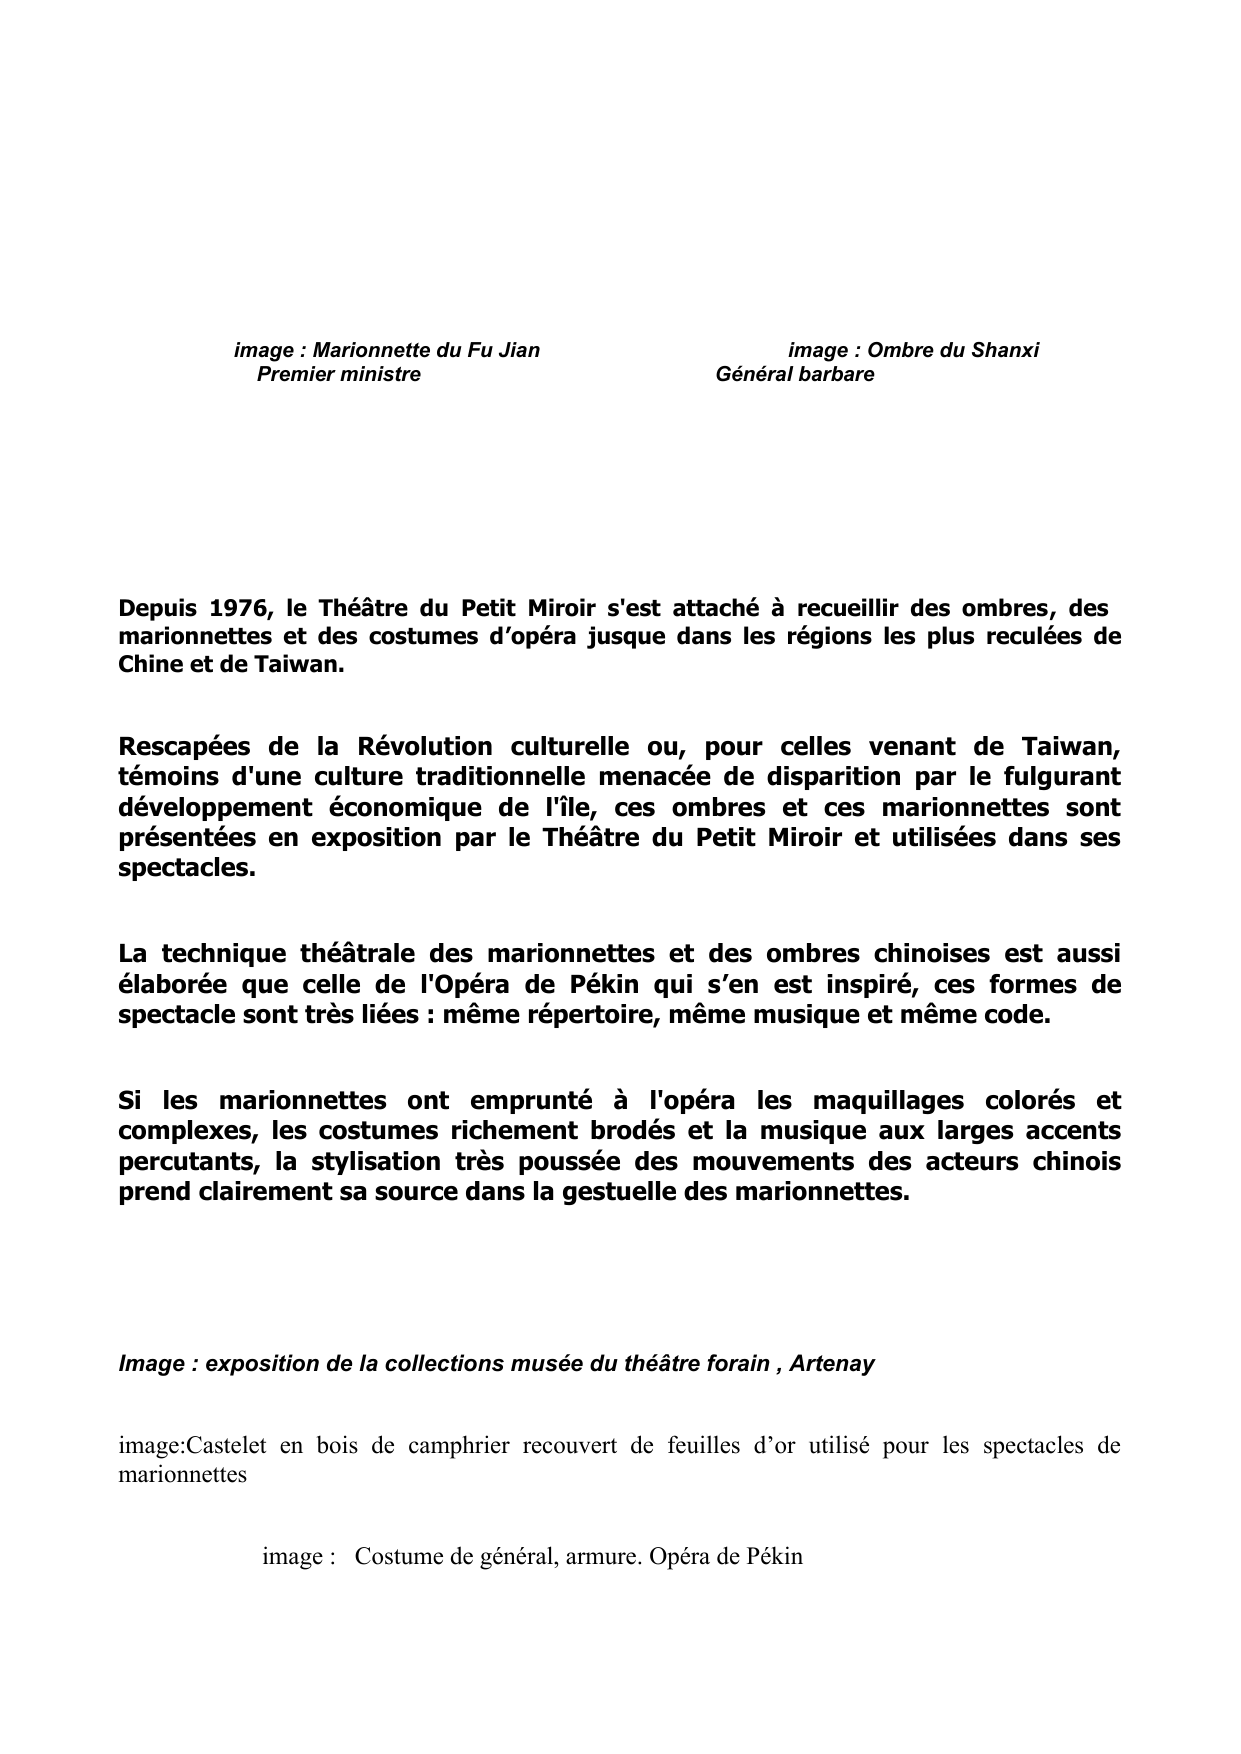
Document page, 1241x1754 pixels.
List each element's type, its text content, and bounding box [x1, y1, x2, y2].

text image : Marionnette du Fu Jian image : Ombre du Shanxi [118, 338, 1122, 362]
text La technique théâtrale des marionnettes et des ombres chinoises est aussi élaborée que celle de l'Opéra de Pékin qui s’en est inspiré, ces formes de spectacle sont très liées : même répertoire, même musique et même code. [118, 938, 1122, 1028]
text Si les marionnettes ont emprunté à l'opéra les maquillages colorés et complexes, les costumes richement brodés et la musique aux larges accents percutants, la stylisation très poussée des mouvements des acteurs chinois prend clairement sa source dans la gestuelle des marionnettes. [118, 1084, 1122, 1206]
text image:Castelet en bois de camphrier recouvert de feuilles d’or utilisé pour les spectacles de marionnettes [118, 1430, 1122, 1487]
text Premier ministre Général barbare [118, 362, 1122, 386]
text Rescapées de la Révolution culturelle ou, pour celles venant de Taiwan, témoins d'une culture traditionnelle menacée de disparition par le fulgurant développement économique de l'île, ces ombres et ces marionnettes sont présentées en exposition par le Théâtre du Petit Miroir et utilisées dans ses spectacles. [118, 731, 1122, 882]
text Image : exposition de la collections musée du théâtre forain , Artenay [118, 1350, 1122, 1376]
text image : Costume de général, armure. Opéra de Pékin [118, 1541, 1122, 1570]
text Depuis 1976, le Théâtre du Petit Miroir s'est attaché à recueillir des ombres, des marionnettes et des costumes d’opéra jusque dans les régions les plus reculées de Chine et de Taiwan. [118, 594, 1122, 677]
